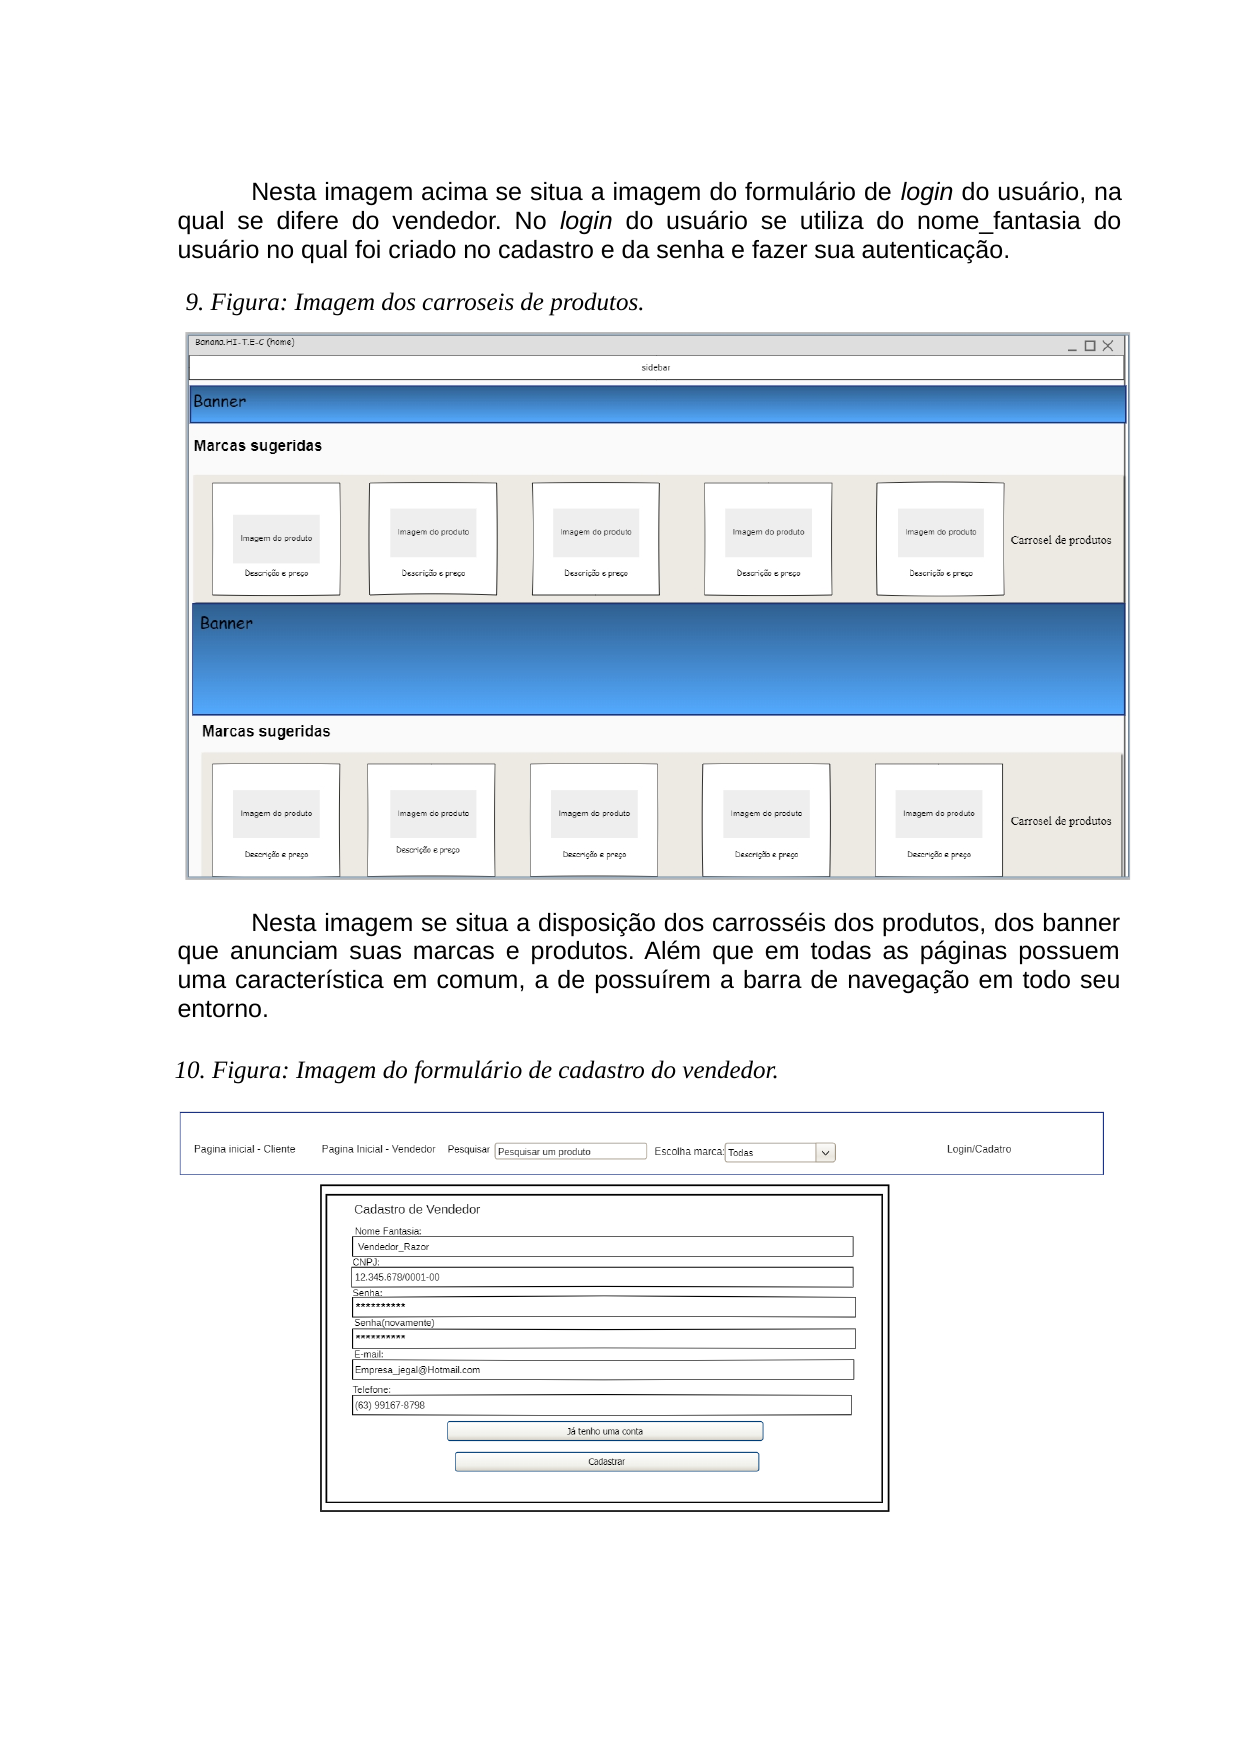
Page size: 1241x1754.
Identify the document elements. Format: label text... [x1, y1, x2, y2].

text 9. Figura: Imagem dos carroseis de produtos. [185, 287, 1130, 316]
text 10. Figura: Imagem do formulário de cadastro do vendedor. [174, 1055, 1119, 1084]
picture [174, 1084, 1120, 1595]
text Nesta imagem se situa a disposição dos carrosséis dos produtos, dos banner que anunciam suas marcas e produtos. Além que em todas as páginas possuem uma característica em comum, a de possuírem a barra de navegação em todo seu entorno. [177, 907, 1122, 1022]
text Nesta imagem acima se situa a imagem do formulário de login do usuário, na qual se difere do vendedor. No login do usuário se utiliza do nome_fantasia do usuário no qual foi criado no cadastro e da senha e fazer sua autenticação. [177, 177, 1122, 263]
picture [185, 332, 1131, 880]
